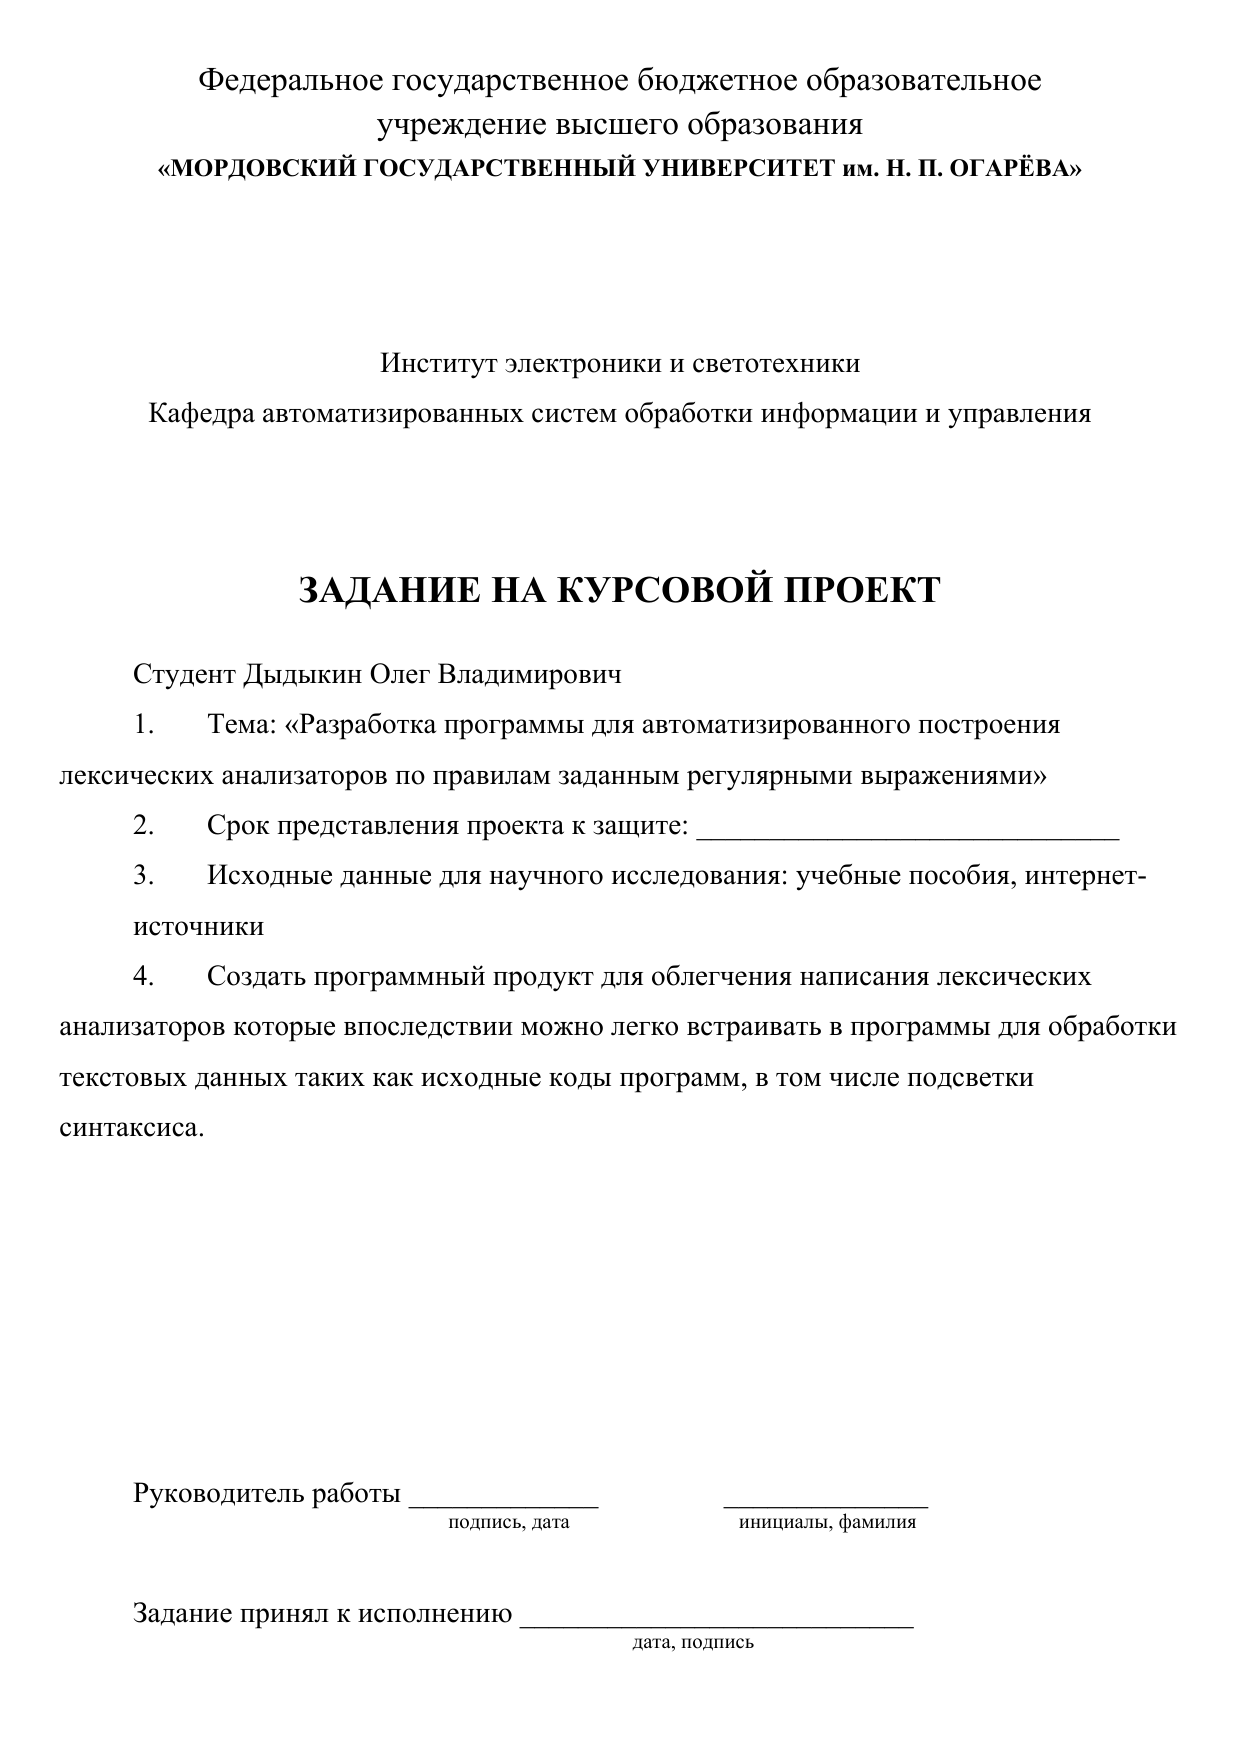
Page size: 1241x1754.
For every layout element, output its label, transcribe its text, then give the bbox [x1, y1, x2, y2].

text Институт электроники и светотехники [59, 345, 1181, 379]
list Тема: «Разработка программы для автоматизированного построения лексических анализаторов по правилам заданным регулярными выражениями» [59, 707, 1181, 790]
subtitle ЗАДАНИЕ НА КУРСОВОЙ ПРОЕКТ [59, 567, 1181, 610]
text Студент Дыдыкин Олег Владимирович [59, 656, 1181, 690]
list Исходные данные для научного исследования: учебные пособия, интернет-источники [133, 857, 1181, 941]
list Срок представления проекта к защите: _____________________________ [59, 807, 1181, 841]
text Кафедра автоматизированных систем обработки информации и управления [59, 396, 1181, 429]
list Создать программный продукт для облегчения написания лексических анализаторов которые впоследствии можно легко встраивать в программы для обработки текстовых данных таких как исходные коды программ, в том числе подсветки синтаксиса. [59, 958, 1181, 1143]
